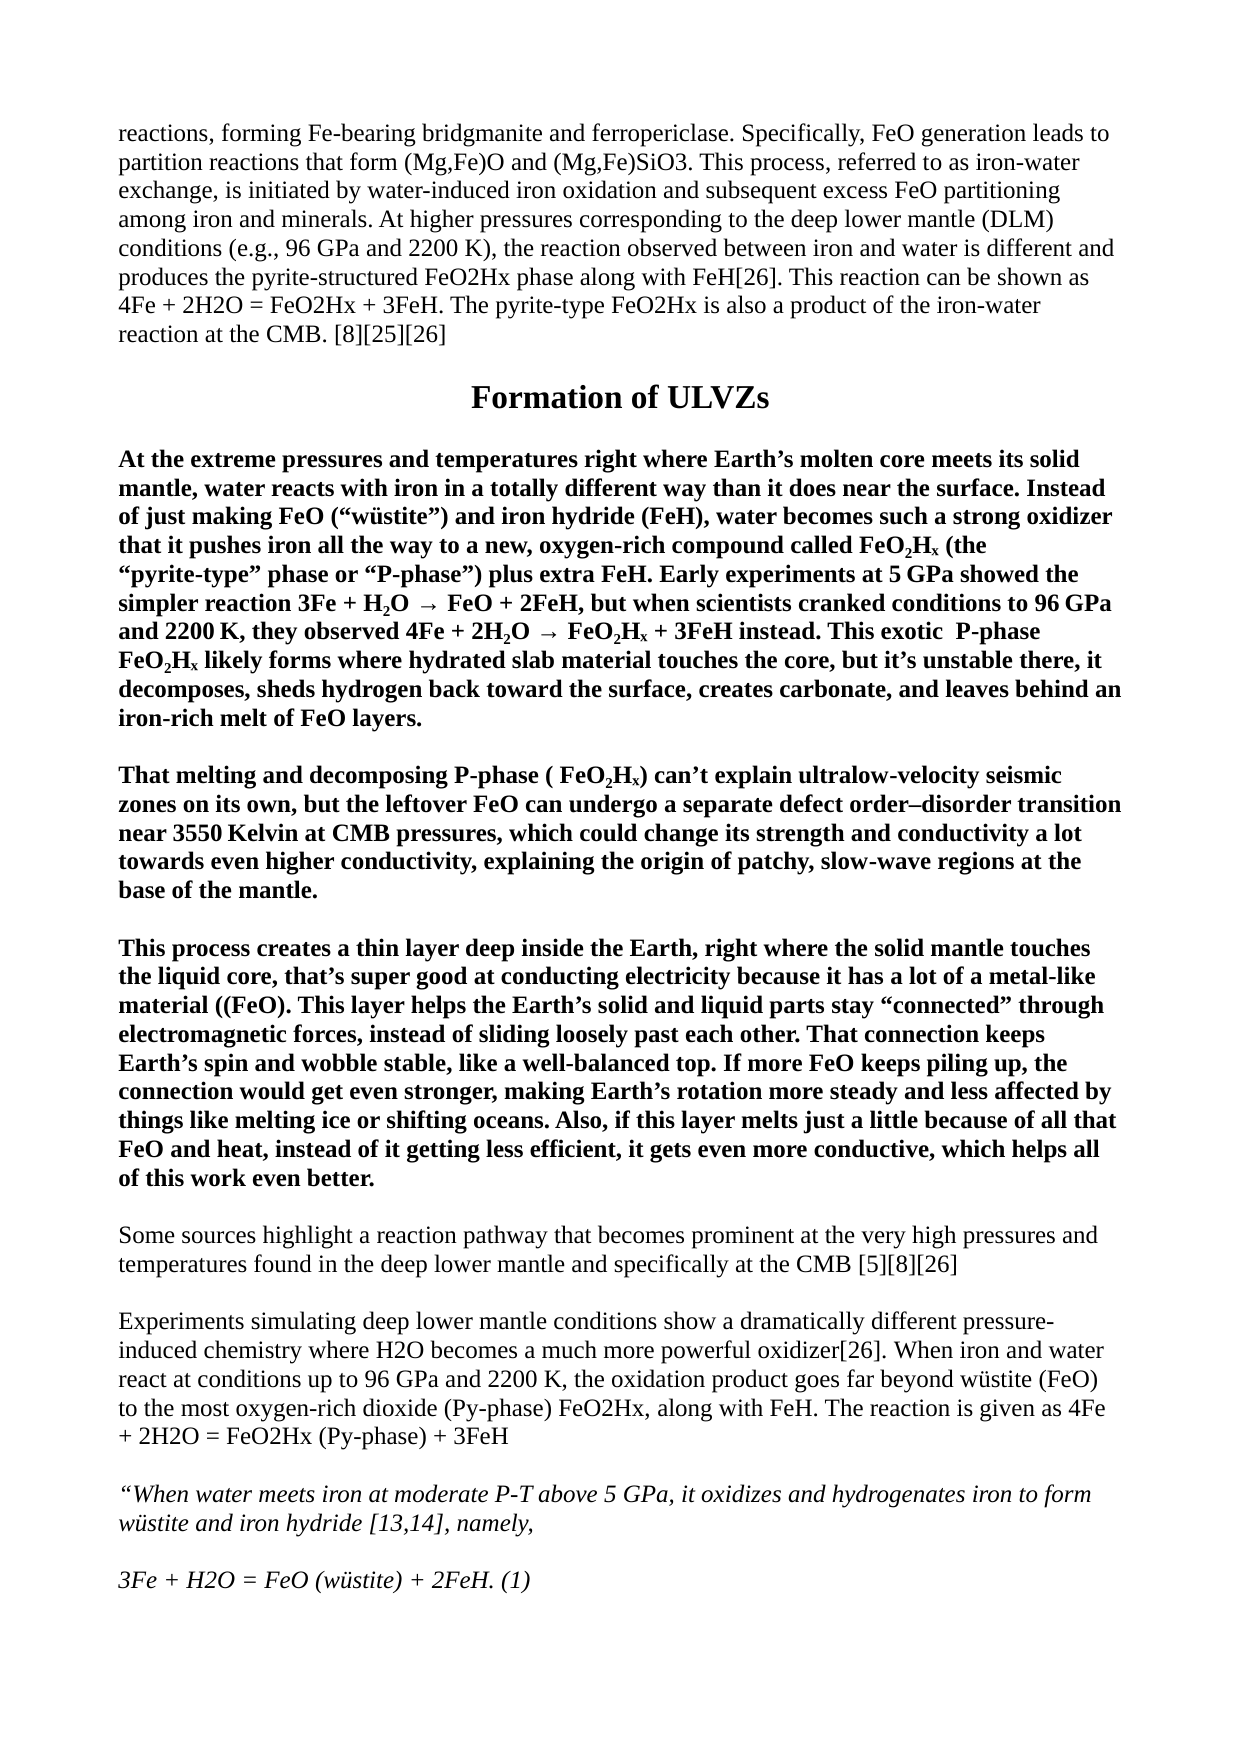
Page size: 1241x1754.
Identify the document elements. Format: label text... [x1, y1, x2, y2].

text That melting and decomposing P-phase ( FeO₂Hₓ) can’t explain ultralow‑velocity seismic zones on its own, but the leftover FeO can undergo a separate defect order–disorder transition near 3550 Kelvin at CMB pressures, which could change its strength and conductivity a lot towards even higher conductivity, explaining the origin of patchy, slow‑wave regions at the base of the mantle. [118, 760, 1122, 904]
text “When water meets iron at moderate P-T above 5 GPa, it oxidizes and hydrogenates iron to form wüstite and iron hydride [13,14], namely, [118, 1479, 1122, 1536]
text At the extreme pressures and temperatures right where Earth’s molten core meets its solid mantle, water reacts with iron in a totally different way than it does near the surface. Instead of just making FeO (“wüstite”) and iron hydride (FeH), water becomes such a strong oxidizer that it pushes iron all the way to a new, oxygen-rich compound called FeO₂Hₓ (the “pyrite‑type” phase or “P-phase”) plus extra FeH. Early experiments at 5 GPa showed the simpler reaction 3Fe + H₂O → FeO + 2FeH, but when scientists cranked conditions to 96 GPa and 2200 K, they observed 4Fe + 2H₂O → FeO₂Hₓ + 3FeH instead. This exotic P-phase FeO₂Hₓ likely forms where hydrated slab material touches the core, but it’s unstable there, it decomposes, sheds hydrogen back toward the surface, creates carbonate, and leaves behind an iron‑rich melt of FeO layers. [118, 444, 1122, 731]
text Experiments simulating deep lower mantle conditions show a dramatically different pressure-induced chemistry where H2O becomes a much more powerful oxidizer[26]. When iron and water react at conditions up to 96 GPa and 2200 K, the oxidation product goes far beyond wüstite (FeO) to the most oxygen-rich dioxide (Py-phase) FeO2Hx, along with FeH. The reaction is given as 4Fe + 2H2O = FeO2Hx (Py-phase) + 3FeH [118, 1306, 1122, 1450]
text Formation of ULVZs [118, 377, 1122, 415]
text This process creates a thin layer deep inside the Earth, right where the solid mantle touches the liquid core, that’s super good at conducting electricity because it has a lot of a metal-like material ((FeO). This layer helps the Earth’s solid and liquid parts stay “connected” through electromagnetic forces, instead of sliding loosely past each other. That connection keeps Earth’s spin and wobble stable, like a well-balanced top. If more FeO keeps piling up, the connection would get even stronger, making Earth’s rotation more steady and less affected by things like melting ice or shifting oceans. Also, if this layer melts just a little because of all that FeO and heat, instead of it getting less efficient, it gets even more conductive, which helps all of this work even better. [118, 933, 1122, 1191]
text reactions, forming Fe-bearing bridgmanite and ferropericlase. Specifically, FeO generation leads to partition reactions that form (Mg,Fe)O and (Mg,Fe)SiO3. This process, referred to as iron-water exchange, is initiated by water-induced iron oxidation and subsequent excess FeO partitioning among iron and minerals. At higher pressures corresponding to the deep lower mantle (DLM) conditions (e.g., 96 GPa and 2200 K), the reaction observed between iron and water is different and produces the pyrite-structured FeO2Hx phase along with FeH[26]. This reaction can be shown as 4Fe + 2H2O = FeO2Hx + 3FeH. The pyrite-type FeO2Hx is also a product of the iron-water reaction at the CMB. [8][25][26] [118, 118, 1122, 348]
text Some sources highlight a reaction pathway that becomes prominent at the very high pressures and temperatures found in the deep lower mantle and specifically at the CMB [5][8][26] [118, 1220, 1122, 1278]
text 3Fe + H2O = FeO (wüstite) + 2FeH. (1) [118, 1565, 1122, 1594]
